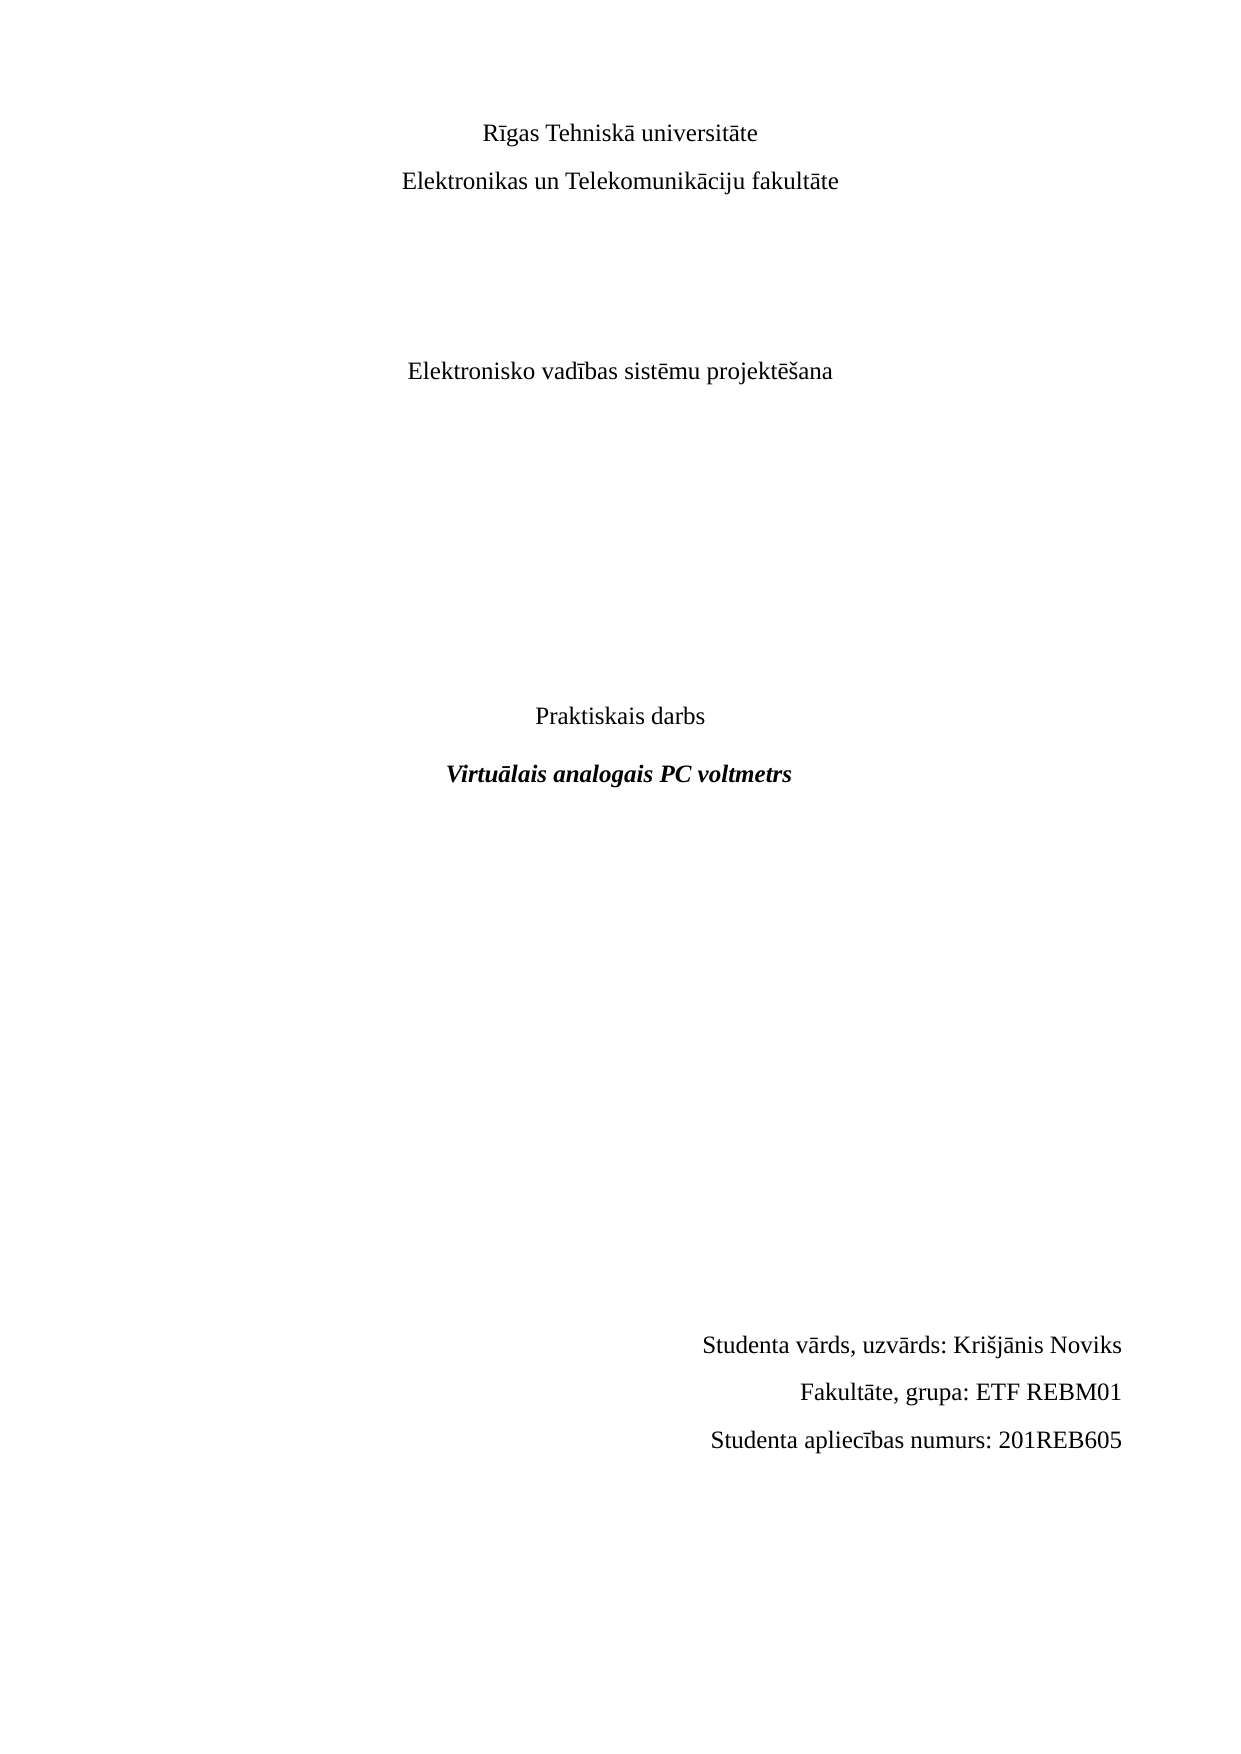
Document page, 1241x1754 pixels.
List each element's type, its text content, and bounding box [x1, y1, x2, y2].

text Elektronikas un Telekomunikāciju fakultāte [118, 166, 1122, 194]
text Rīgas Tehniskā universitāte [118, 118, 1122, 147]
text Elektronisko vadības sistēmu projektēšana [118, 356, 1122, 385]
text Studenta apliecības numurs: 201REB605 [118, 1425, 1122, 1454]
text Fakultāte, grupa: ETF REBM01 [118, 1377, 1122, 1406]
text Praktiskais darbs [118, 701, 1122, 730]
text Virtuālais analogais PC voltmetrs [118, 759, 1122, 787]
text Studenta vārds, uzvārds: Krišjānis Noviks [118, 1330, 1122, 1359]
